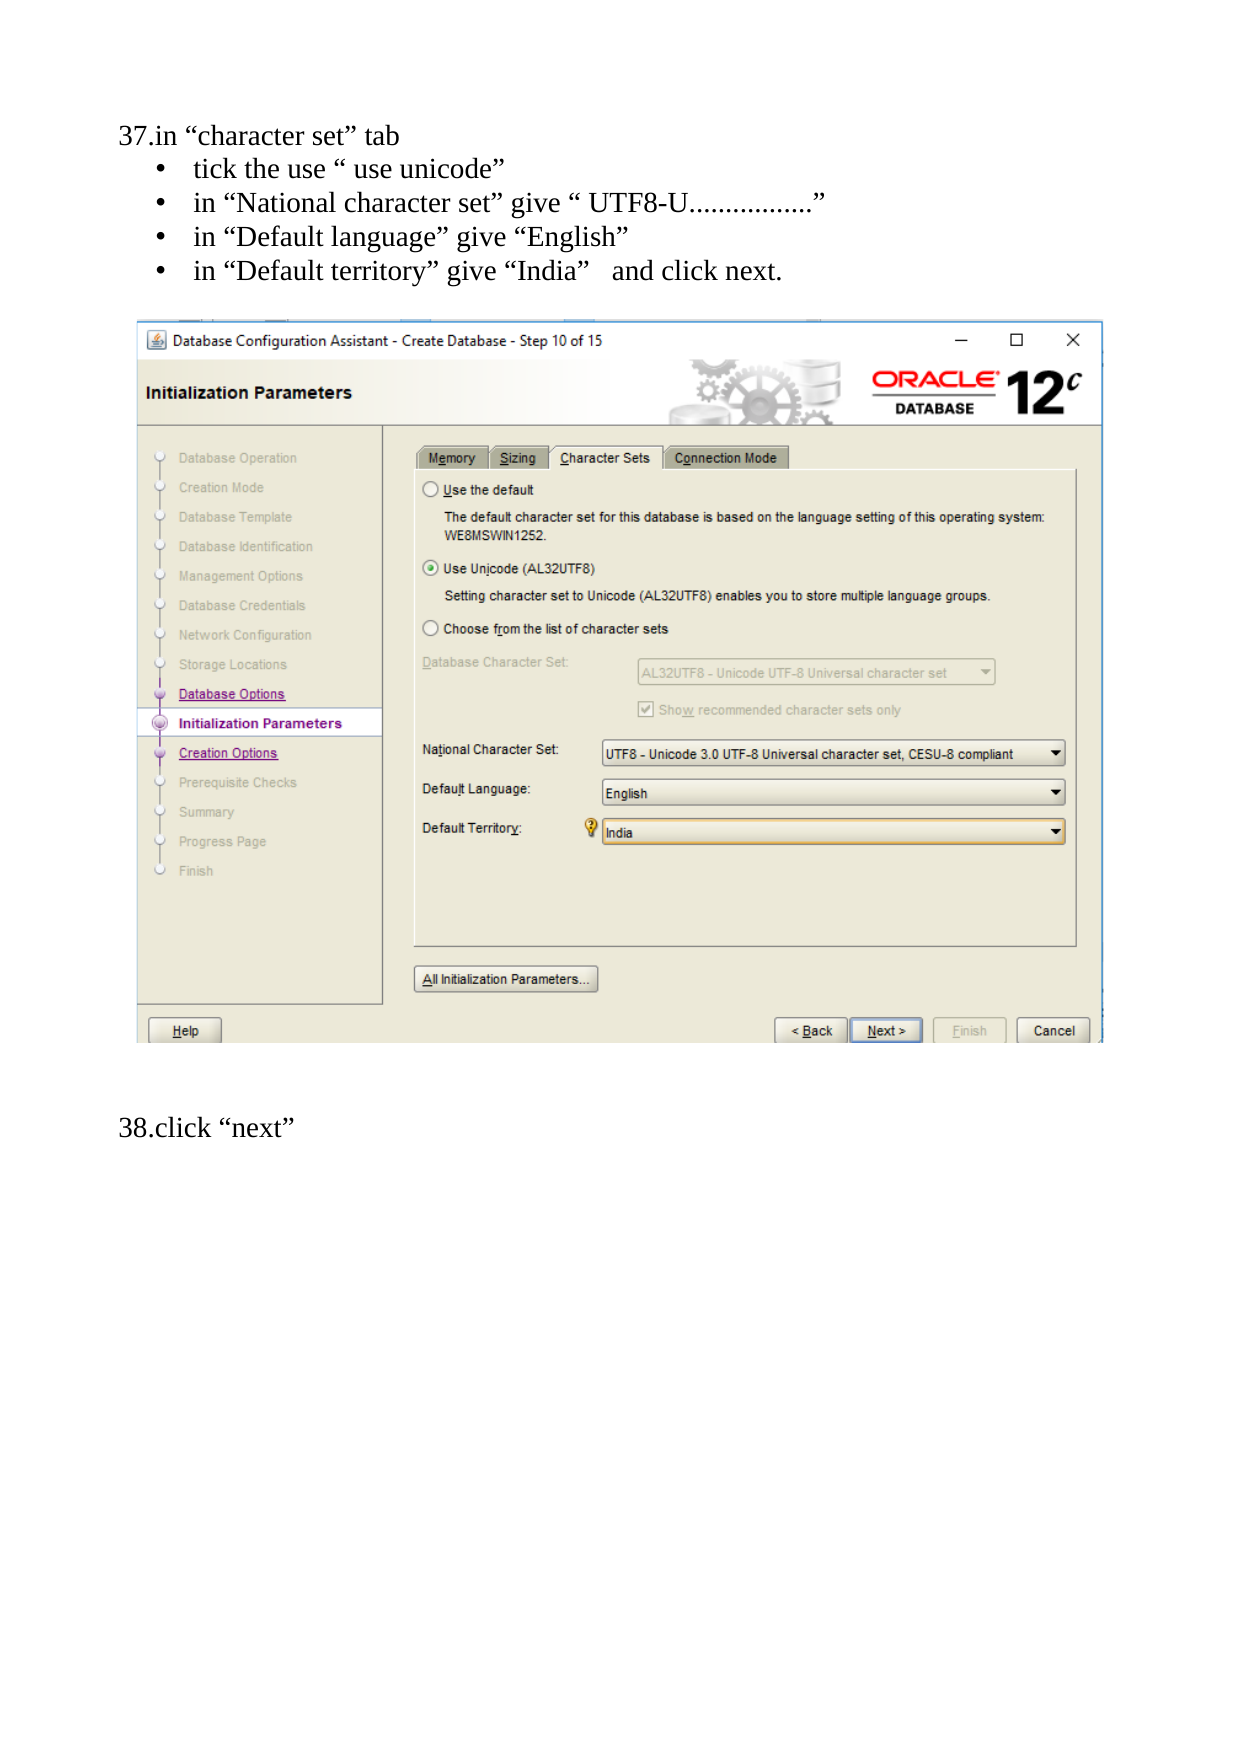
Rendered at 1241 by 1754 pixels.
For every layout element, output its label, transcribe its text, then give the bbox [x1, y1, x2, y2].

text 38.click “next” [118, 1110, 1122, 1144]
picture [136, 319, 1104, 1043]
list in “Default territory” give “India” and click next. [156, 253, 1122, 286]
list in “National character set” give “ UTF8-U.................” [156, 185, 1122, 219]
list tick the use “ use unicode” [156, 152, 1122, 185]
list in “Default language” give “English” [156, 219, 1122, 253]
text 37.in “character set” tab [118, 118, 1122, 152]
